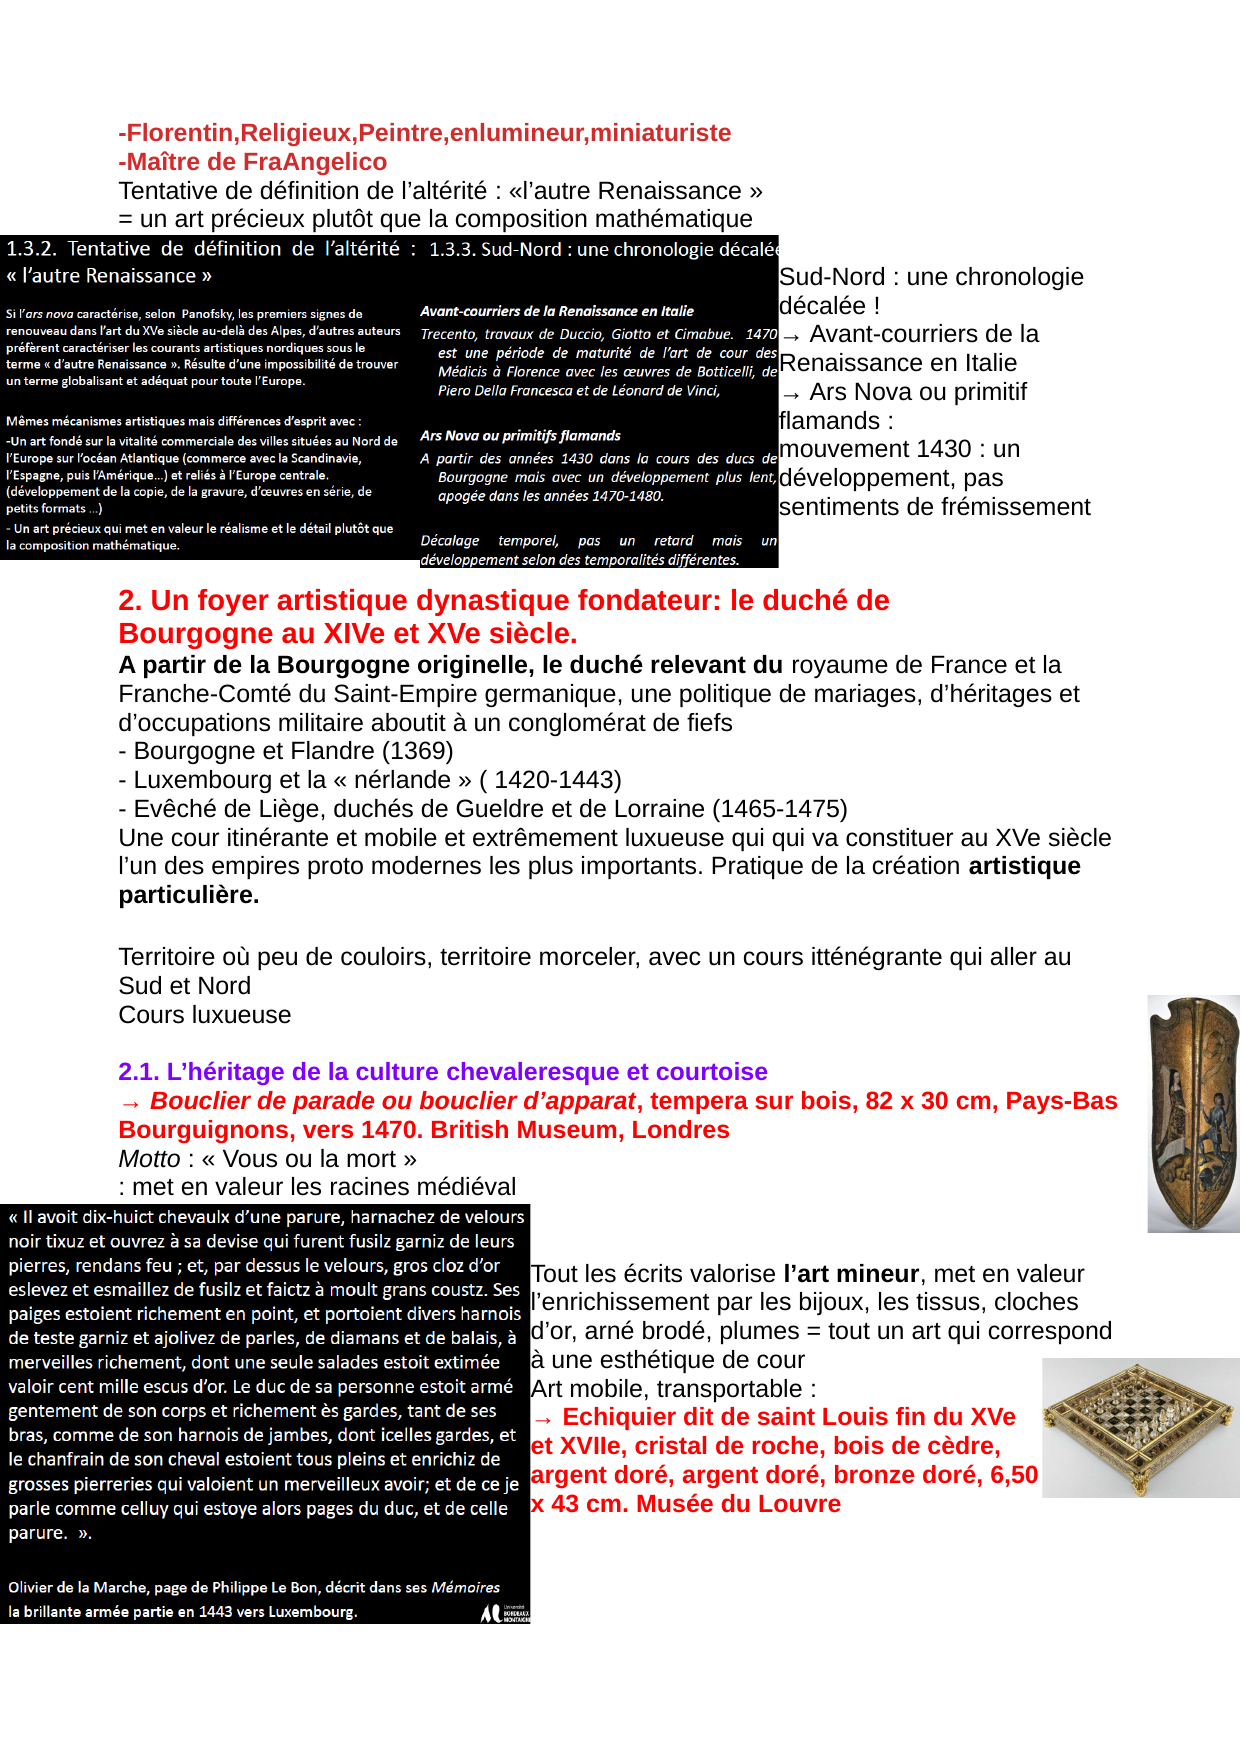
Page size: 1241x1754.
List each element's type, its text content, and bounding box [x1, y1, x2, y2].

picture [1042, 1358, 1240, 1498]
text → Bouclier de parade ou bouclier d’apparat, tempera sur bois, 82 x 30 cm, Pays-Bas Bourguignons, vers 1470. British Museum, Londres [118, 1086, 1122, 1143]
text → Echiquier dit de saint Louis fin du XVe et XVIIe, cristal de roche, bois de cèdre, argent doré, argent doré, bronze doré, 6,50 x 43 cm. Musée du Louvre [531, 1402, 1122, 1517]
text Tentative de définition de l’altérité : «l’autre Renaissance » [118, 176, 1122, 204]
text mouvement 1430 : un développement, pas sentiments de frémissement [779, 434, 1122, 521]
text : met en valeur les racines médiéval [118, 1172, 1122, 1201]
text Une cour itinérante et mobile et extrêmement luxueuse qui qui va constituer au XVe siècle l’un des empires proto modernes les plus importants. Pratique de la création artistique particulière. [118, 822, 1122, 909]
text = un art précieux plutôt que la composition mathématique [118, 204, 1122, 233]
text Sud-Nord : une chronologie décalée ! [779, 262, 1122, 319]
text d’occupations militaire aboutit à un conglomérat de fiefs [118, 707, 1122, 736]
text - Evêché de Liège, duchés de Gueldre et de Lorraine (1465-1475) [118, 794, 1122, 822]
picture [0, 235, 779, 568]
text → Ars Nova ou primitif flamands : [779, 377, 1122, 434]
picture [1147, 995, 1240, 1233]
text Tout les écrits valorise l’art mineur, met en valeur l’enrichissement par les bijoux, les tissus, cloches d’or, arné brodé, plumes = tout un art qui correspond à une esthétique de cour [531, 1258, 1122, 1373]
text Cours luxueuse [118, 1000, 1122, 1028]
text -Maître de FraAngelico [118, 147, 1122, 176]
text 2.1. L’héritage de la culture chevaleresque et courtoise [118, 1057, 1122, 1086]
text 2. Un foyer artistique dynastique fondateur: le duché de [118, 583, 1122, 616]
text - Luxembourg et la « nérlande » ( 1420-1443) [118, 765, 1122, 794]
text Territoire où peu de couloirs, territoire morceler, avec un cours itténégrante qui aller au Sud et Nord [118, 942, 1122, 1000]
text Bourgogne au XIVe et XVe siècle. [118, 616, 1122, 650]
text Art mobile, transportable : [531, 1373, 1042, 1402]
text → Avant-courriers de la Renaissance en Italie [779, 319, 1122, 377]
text A partir de la Bourgogne originelle, le duché relevant du royaume de France et la Franche-Comté du Saint-Empire germanique, une politique de mariages, d’héritages et [118, 650, 1122, 707]
text -Florentin,Religieux,Peintre,enlumineur,miniaturiste [118, 118, 1122, 147]
text - Bourgogne et Flandre (1369) [118, 736, 1122, 765]
picture [0, 1204, 531, 1624]
text Motto : « Vous ou la mort » [118, 1143, 1122, 1172]
